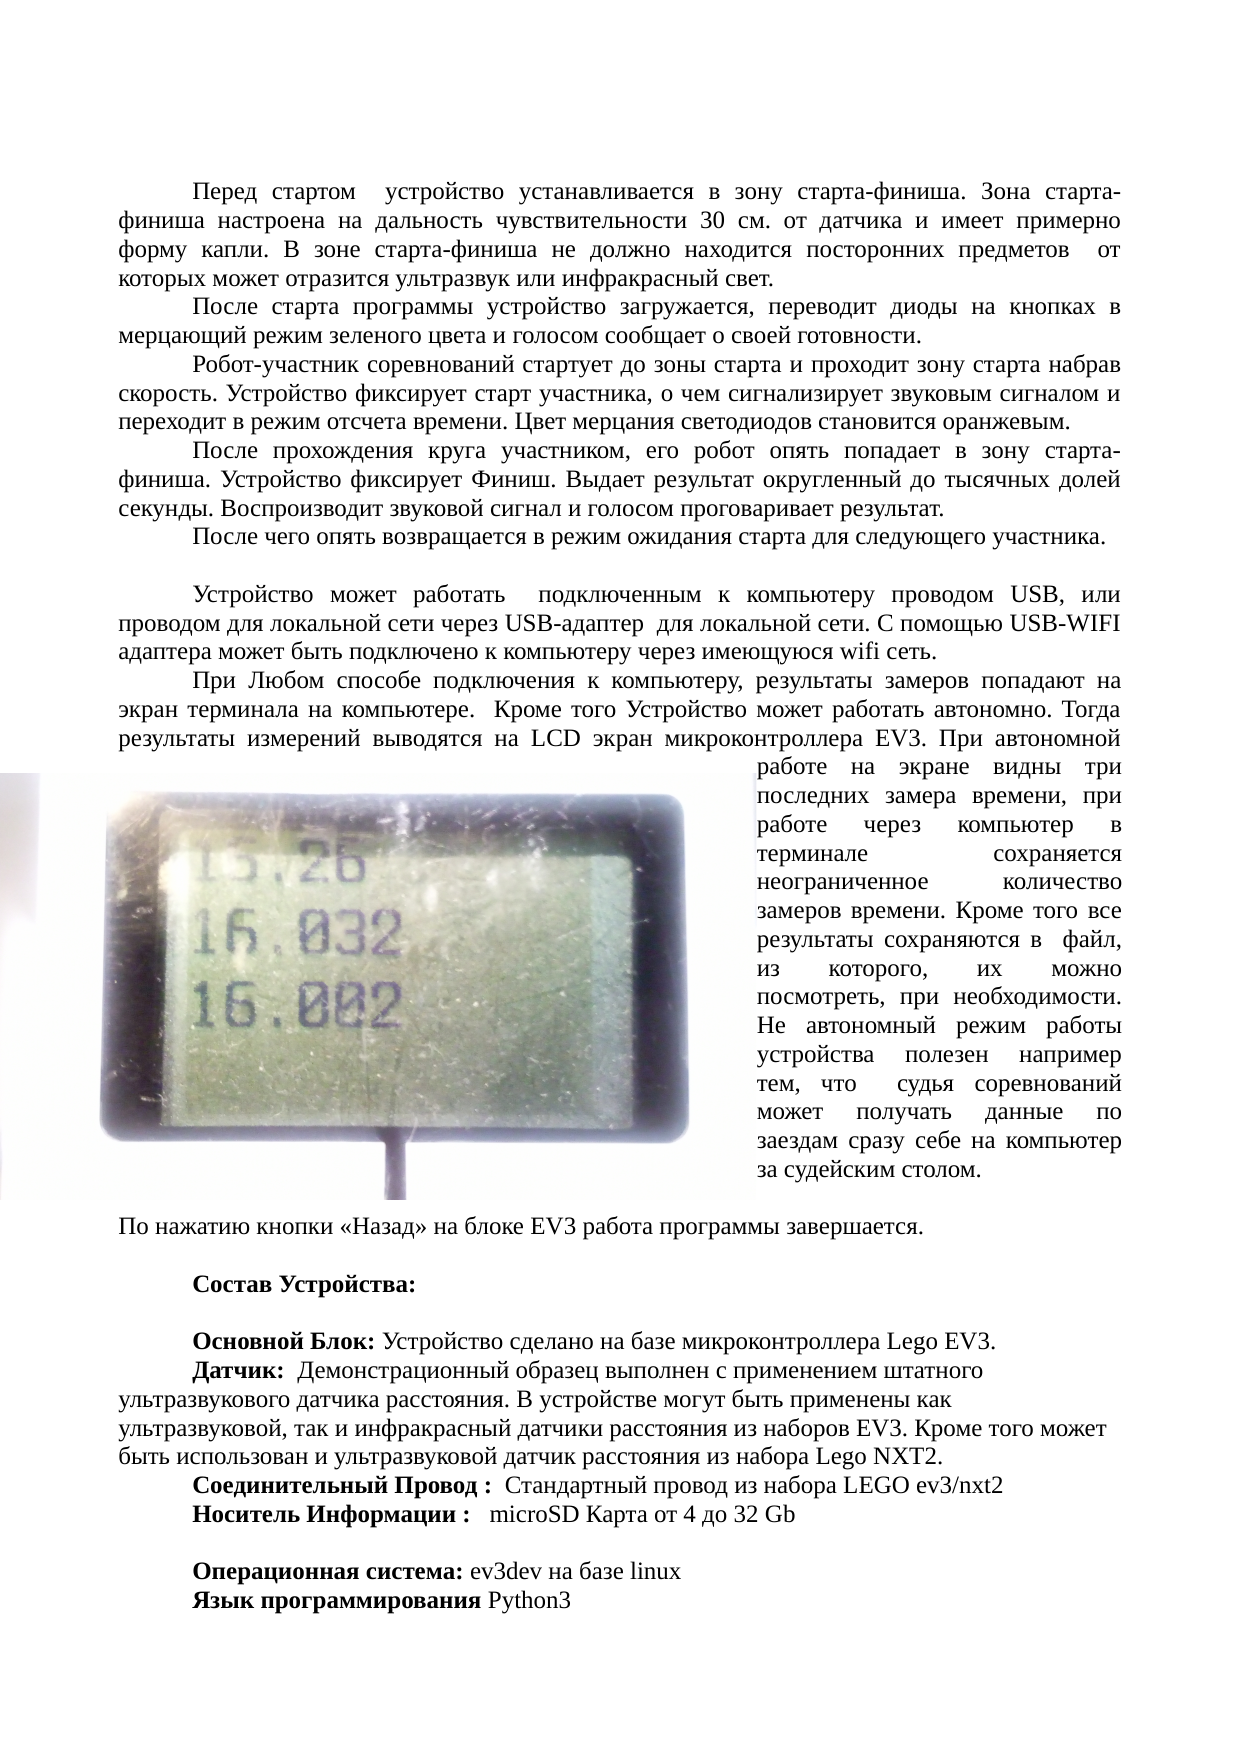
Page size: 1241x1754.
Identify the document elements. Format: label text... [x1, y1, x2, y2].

text После старта программы устройство загружается, переводит диоды на кнопках в мерцающий режим зеленого цвета и голосом сообщает о своей готовности. [118, 291, 1122, 349]
text Состав Устройства: [118, 1269, 1122, 1298]
text При Любом способе подключения к компьютеру, результаты замеров попадают на экран терминала на компьютере. Кроме того Устройство может работать автономно. Тогда результаты измерений выводятся на LCD экран микроконтроллера EV3. При автономной работе на экране видны три последних замера времени, при работе через компьютер в терминале сохраняется неограниченное количество замеров времени. Кроме того все результаты сохраняются в файл, из которого, их можно посмотреть, при необходимости. Не автономный режим работы устройства полезен например тем, что судья соревнований может получать данные по заездам сразу себе на компьютер за судейским столом. [118, 665, 1122, 1183]
text Соединительный Провод : Стандартный провод из набора LEGO ev3/nxt2 [118, 1470, 1122, 1499]
text Робот-участник соревнований стартует до зоны старта и проходит зону старта набрав скорость. Устройство фиксирует старт участника, о чем сигнализирует звуковым сигналом и переходит в режим отсчета времени. Цвет мерцания светодиодов становится оранжевым. [118, 349, 1122, 435]
text После чего опять возвращается в режим ожидания старта для следующего участника. [118, 521, 1122, 550]
text Носитель Информации : microSD Карта от 4 до 32 Gb [118, 1499, 1122, 1528]
text Устройство может работать подключенным к компьютеру проводом USB, или проводом для локальной сети через USB-адаптер для локальной сети. С помощью USB-WIFI адаптера может быть подключено к компьютеру через имеющуюся wifi сеть. [118, 579, 1122, 665]
text Перед стартом устройство устанавливается в зону старта-финиша. Зона старта-финиша настроена на дальность чувствительности 30 см. от датчика и имеет примерно форму капли. В зоне старта-финиша не должно находится посторонних предметов от которых может отразится ультразвук или инфракрасный свет. [118, 176, 1122, 291]
text Операционная система: ev3dev на базе linux [118, 1556, 1122, 1585]
text Датчик: Демонстрационный образец выполнен с применением штатного ультразвукового датчика расстояния. В устройстве могут быть применены как ультразвуковой, так и инфракрасный датчики расстояния из наборов EV3. Кроме того может быть использован и ультразвуковой датчик расстояния из набора Lego NXT2. [118, 1355, 1122, 1470]
text Основной Блок: Устройство сделано на базе микроконтроллера Lego EV3. [118, 1326, 1122, 1355]
text После прохождения круга участником, его робот опять попадает в зону старта-финиша. Устройство фиксирует Финиш. Выдает результат округленный до тысячных долей секунды. Воспроизводит звуковой сигнал и голосом проговаривает результат. [118, 435, 1122, 521]
text Язык программирования Python3 [118, 1585, 1122, 1614]
text По нажатию кнопки «Назад» на блоке EV3 работа программы завершается. [118, 1211, 1122, 1240]
picture [0, 773, 757, 1200]
